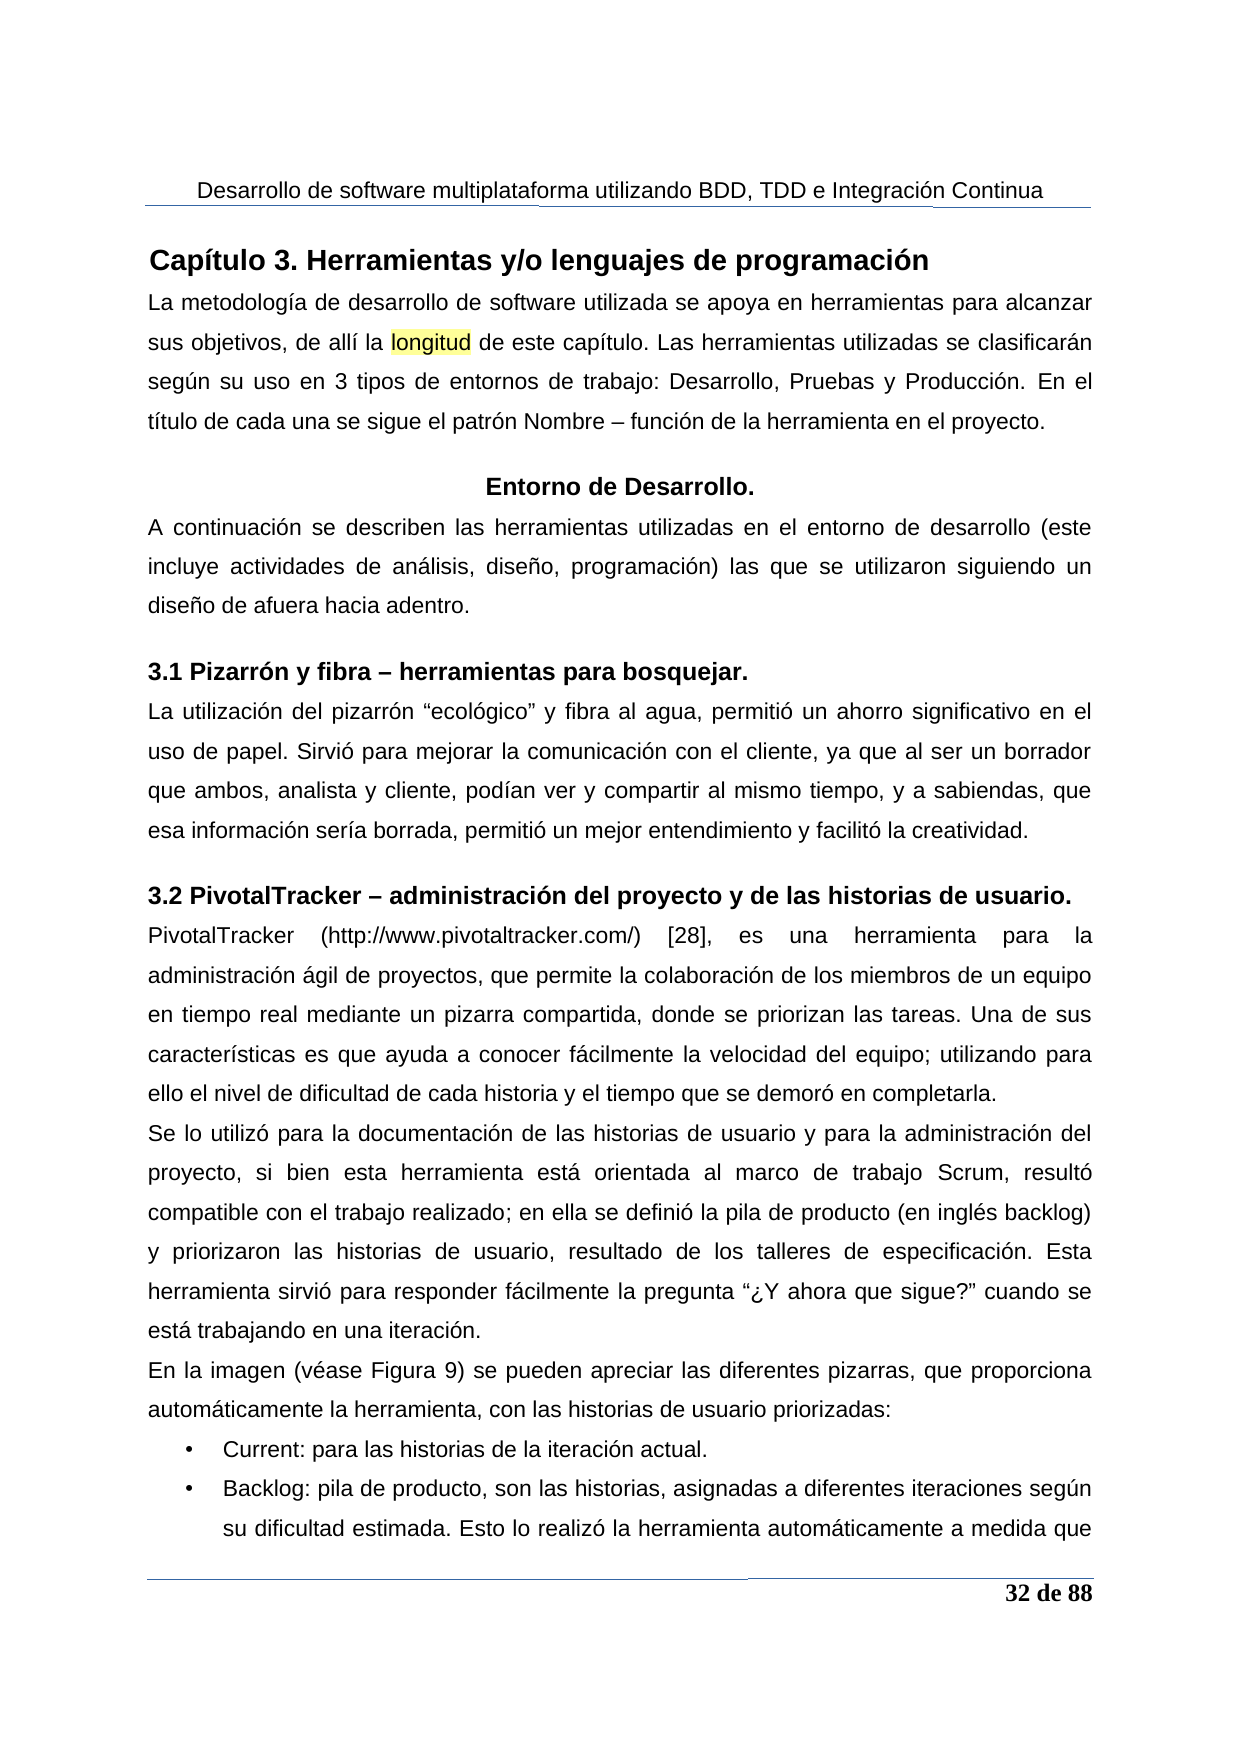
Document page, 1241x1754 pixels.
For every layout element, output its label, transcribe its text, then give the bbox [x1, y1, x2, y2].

text Se lo utilizó para la documentación de las historias de usuario y para la administración del proyecto, si bien esta herramienta está orientada al marco de trabajo Scrum, resultó compatible con el trabajo realizado; en ella se definió la pila de producto (en inglés backlog) y priorizaron las historias de usuario, resultado de los talleres de especificación. Esta herramienta sirvió para responder fácilmente la pregunta “¿Y ahora que sigue?” cuando se está trabajando en una iteración. [148, 1120, 1093, 1343]
text A continuación se describen las herramientas utilizadas en el entorno de desarrollo (este incluye actividades de análisis, diseño, programación) las que se utilizaron siguiendo un diseño de afuera hacia adentro. [148, 513, 1093, 619]
subtitle Entorno de Desarrollo. [148, 472, 1093, 501]
list Backlog: pila de producto, son las historias, asignadas a diferentes iteraciones según su dificultad estimada. Esto lo realizó la herramienta automáticamente a medida que [185, 1475, 1093, 1541]
text PivotalTracker (http://www.pivotaltracker.com/) [28], es una herramienta para la administración ágil de proyectos, que permite la colaboración de los miembros de un equipo en tiempo real mediante un pizarra compartida, donde se priorizan las tareas. Una de sus características es que ayuda a conocer fácilmente la velocidad del equipo; utilizando para ello el nivel de dificultad de cada historia y el tiempo que se demoró en completarla. [148, 922, 1093, 1107]
list Current: para las historias de la iteración actual. [185, 1436, 1093, 1462]
subtitle Capítulo 3. Herramientas y/o lenguajes de programación [148, 243, 1093, 277]
text La metodología de desarrollo de software utilizada se apoya en herramientas para alcanzar sus objetivos, de allí la longitud de este capítulo. Las herramientas utilizadas se clasificarán según su uso en 3 tipos de entornos de trabajo: Desarrollo, Pruebas y Producción. En el título de cada una se sigue el patrón Nombre – función de la herramienta en el proyecto. [148, 289, 1093, 434]
text En la imagen (véase Figura 9) se pueden apreciar las diferentes pizarras, que proporciona automáticamente la herramienta, con las historias de usuario priorizadas: [148, 1357, 1093, 1422]
text La utilización del pizarrón “ecológico” y fibra al agua, permitió un ahorro significativo en el uso de papel. Sirvió para mejorar la comunicación con el cliente, ya que al ser un borrador que ambos, analista y cliente, podían ver y compartir al mismo tiempo, y a sabiendas, que esa información sería borrada, permitió un mejor entendimiento y facilitó la creatividad. [148, 698, 1093, 843]
subtitle 3.1 Pizarrón y fibra – herramientas para bosquejar. [148, 657, 1093, 686]
subtitle 3.2 PivotalTracker – administración del proyecto y de las historias de usuario. [148, 881, 1093, 910]
